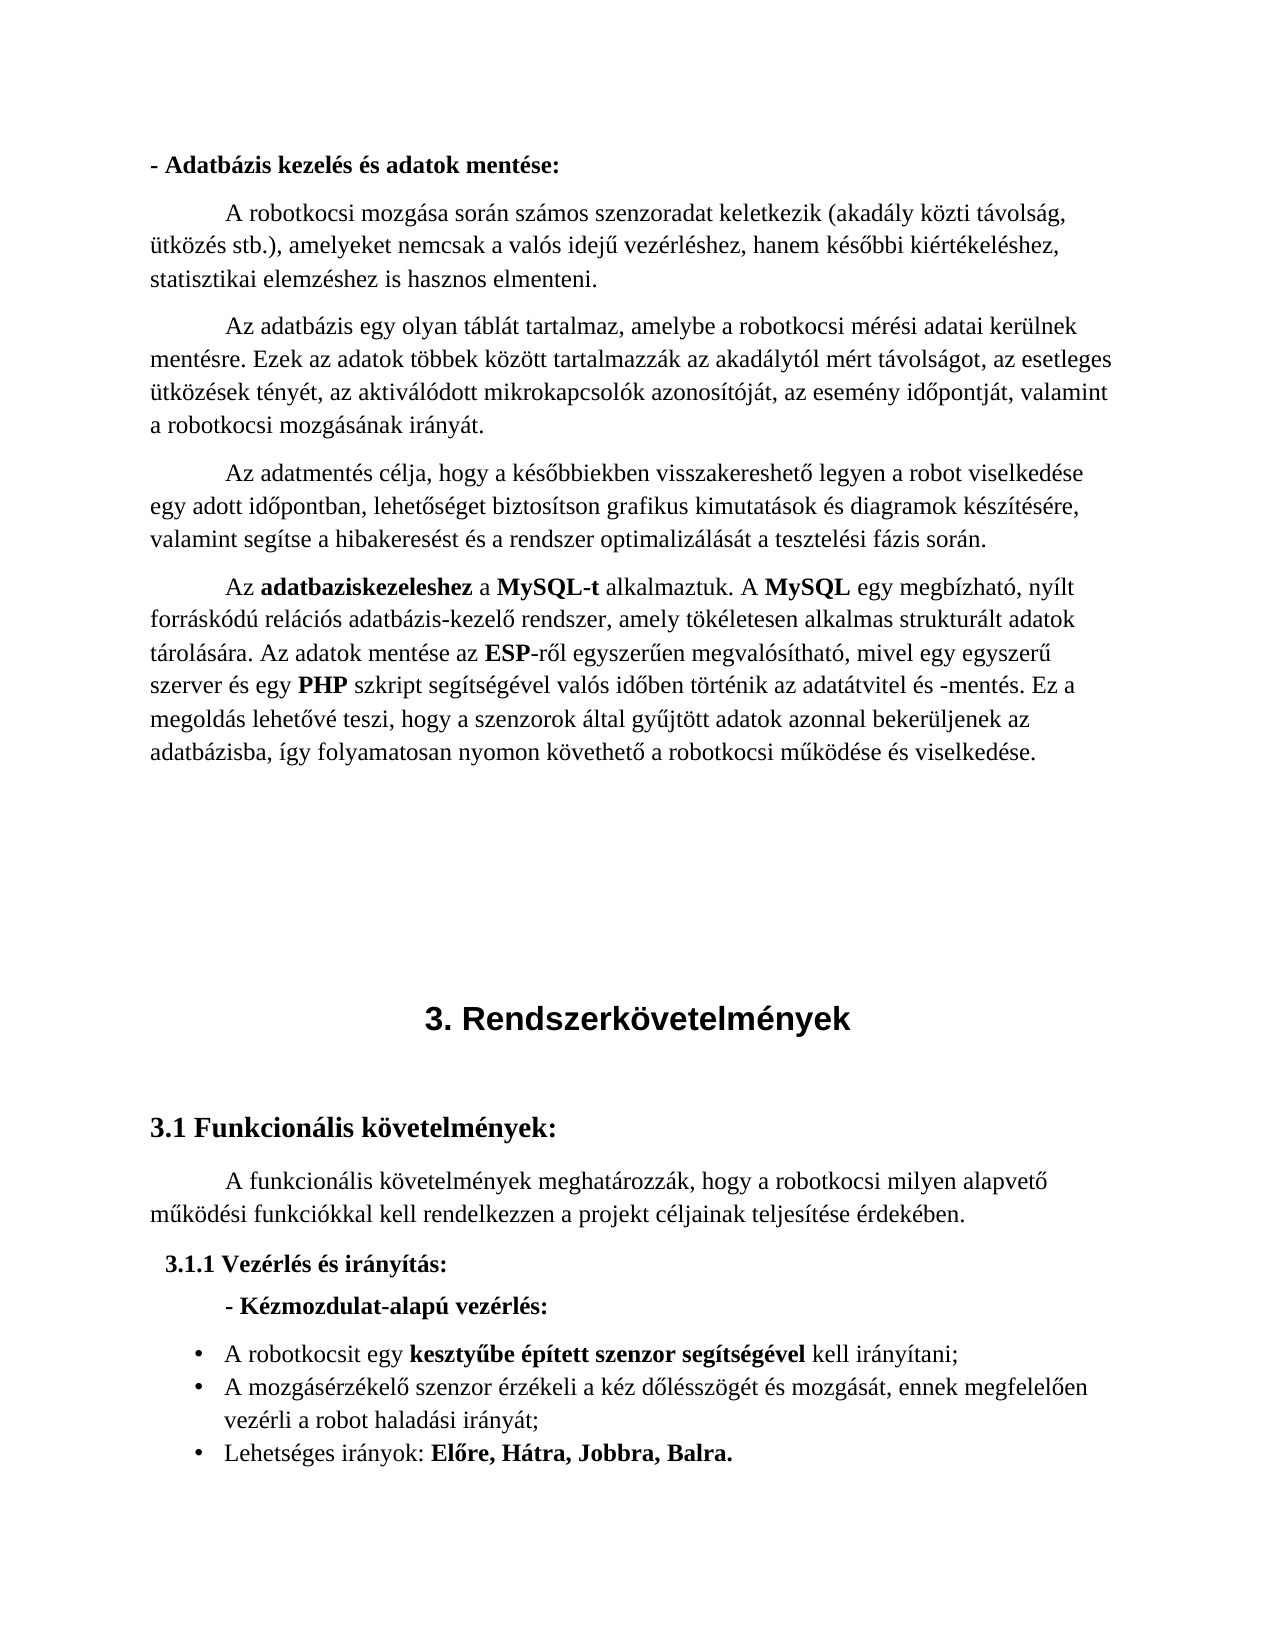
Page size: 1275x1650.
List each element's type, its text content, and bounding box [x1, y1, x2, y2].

text Az adatmentés célja, hogy a későbbiekben visszakereshető legyen a robot viselkedése egy adott időpontban, lehetőséget biztosítson grafikus kimutatások és diagramok készítésére, valamint segítse a hibakeresést és a rendszer optimalizálását a tesztelési fázis során. [150, 458, 1125, 553]
text 3. Rendszerkövetelmények [150, 999, 1125, 1038]
list A mozgásérzékelő szenzor érzékeli a kéz dőlésszögét és mozgását, ennek megfelelően vezérli a robot haladási irányát; [194, 1372, 1125, 1433]
text 3.1 Funkcionális követelmények: [150, 1111, 1125, 1144]
subtitle 3.1.1 Vezérlés és irányítás: [150, 1249, 1125, 1278]
text - Kézmozdulat-alapú vezérlés: [150, 1291, 1125, 1320]
list Lehetséges irányok: Előre, Hátra, Jobbra, Balra. [194, 1438, 1125, 1466]
text Az adatbaziskezeleshez a MySQL-t alkalmaztuk. A MySQL egy megbízható, nyílt forráskódú relációs adatbázis-kezelő rendszer, amely tökéletesen alkalmas strukturált adatok tárolására. Az adatok mentése az ESP-ről egyszerűen megvalósítható, mivel egy egyszerű szerver és egy PHP szkript segítségével valós időben történik az adatátvitel és -mentés. Ez a megoldás lehetővé teszi, hogy a szenzorok által gyűjtött adatok azonnal bekerüljenek az adatbázisba, így folyamatosan nyomon követhető a robotkocsi működése és viselkedése. [150, 572, 1125, 765]
text - Adatbázis kezelés és adatok mentése: [150, 150, 1125, 179]
text A funkcionális követelmények meghatározzák, hogy a robotkocsi milyen alapvető működési funkciókkal kell rendelkezzen a projekt céljainak teljesítése érdekében. [150, 1166, 1125, 1228]
text Az adatbázis egy olyan táblát tartalmaz, amelybe a robotkocsi mérési adatai kerülnek mentésre. Ezek az adatok többek között tartalmazzák az akadálytól mért távolságot, az esetleges ütközések tényét, az aktiválódott mikrokapcsolók azonosítóját, az esemény időpontját, valamint a robotkocsi mozgásának irányát. [150, 311, 1125, 439]
list A robotkocsit egy kesztyűbe épített szenzor segítségével kell irányítani; [194, 1339, 1125, 1367]
text A robotkocsi mozgása során számos szenzoradat keletkezik (akadály közti távolság, ütközés stb.), amelyeket nemcsak a valós idejű vezérléshez, hanem későbbi kiértékeléshez, statisztikai elemzéshez is hasznos elmenteni. [150, 198, 1125, 292]
